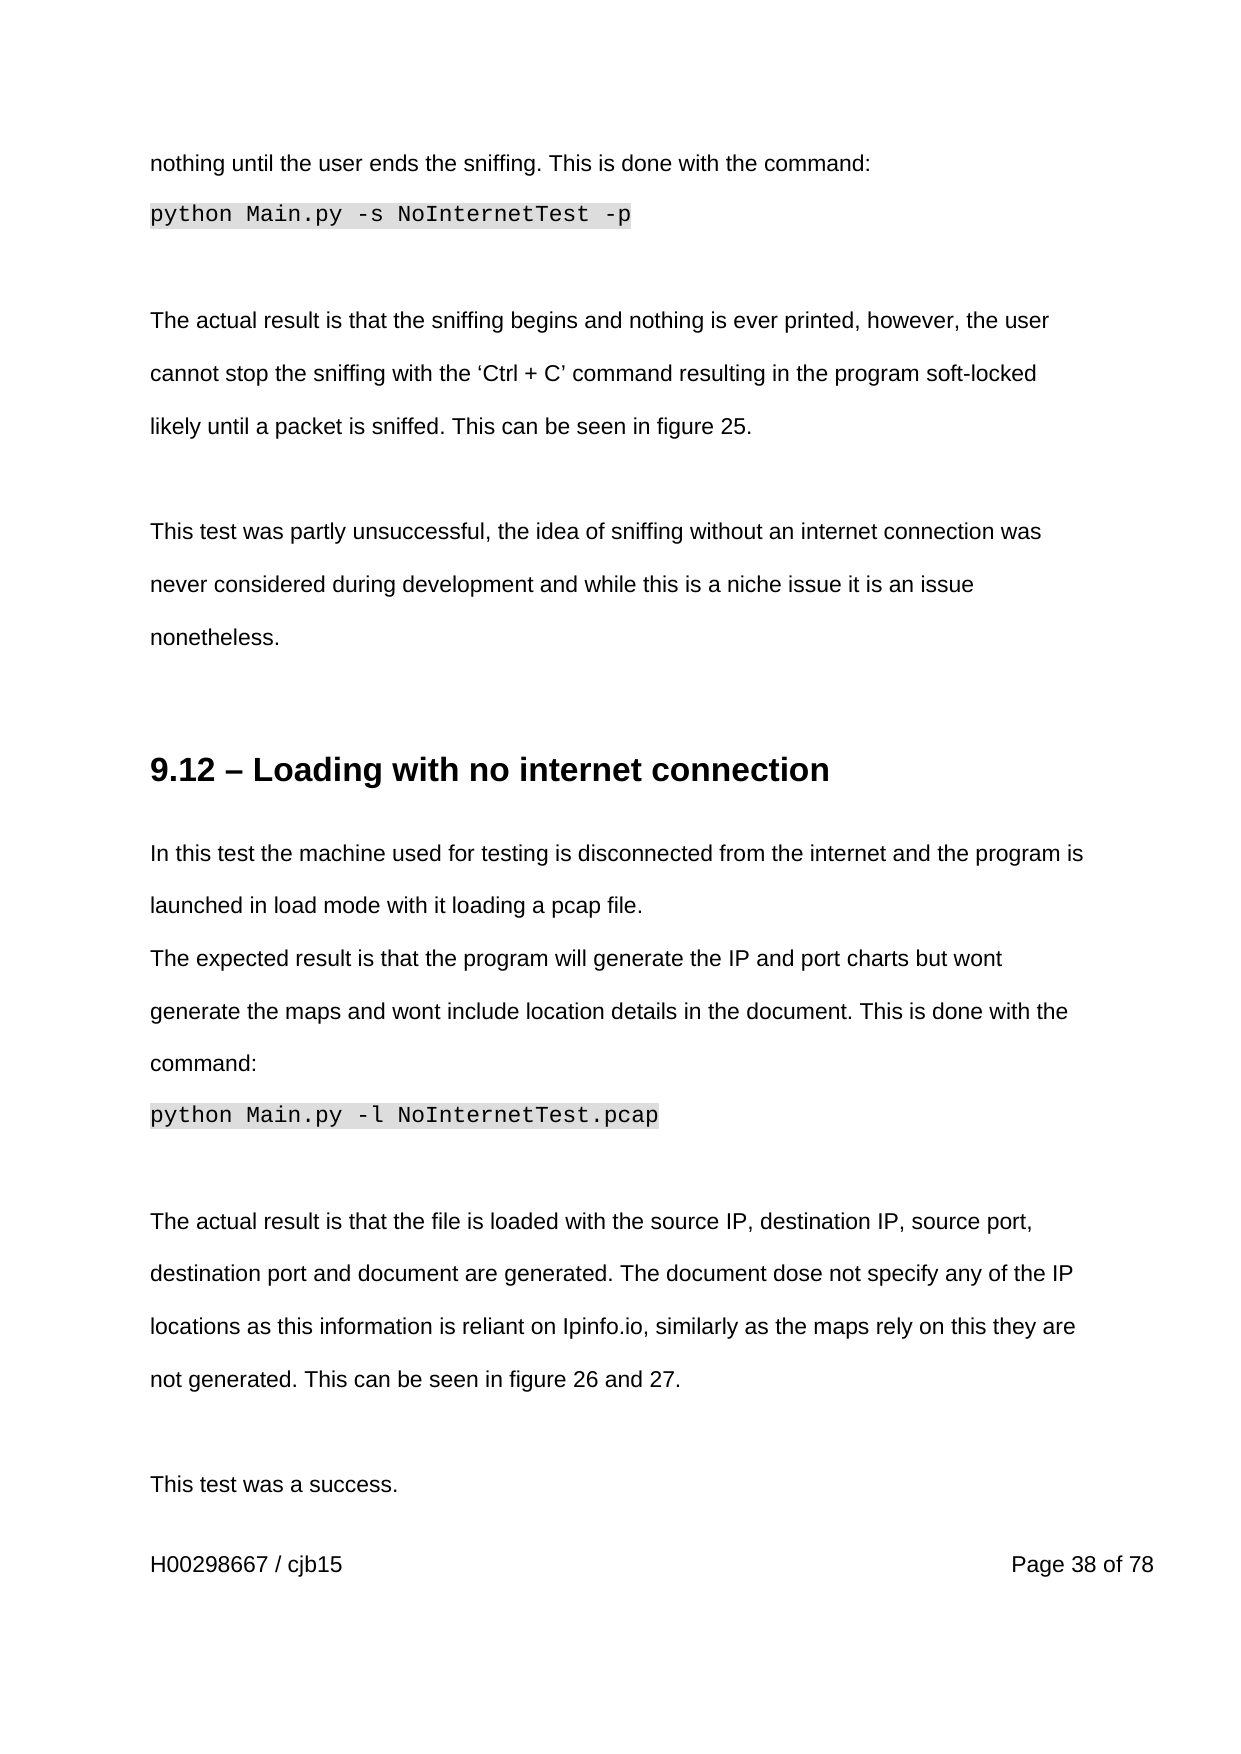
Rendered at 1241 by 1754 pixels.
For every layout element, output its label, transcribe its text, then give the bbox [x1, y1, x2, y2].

text This test was partly unsuccessful, the idea of sniffing without an internet connection was never considered during development and while this is a niche issue it is an issue nonetheless. [150, 518, 1090, 650]
text python Main.py -l NoInternetTest.pcap [150, 1103, 1090, 1129]
text This test was a success. [150, 1471, 1090, 1498]
text The actual result is that the sniffing begins and nothing is ever printed, however, the user cannot stop the sniffing with the ‘Ctrl + C’ command resulting in the program soft-locked likely until a packet is sniffed. This can be seen in figure 25. [150, 307, 1090, 439]
text The actual result is that the file is loaded with the source IP, destination IP, source port, destination port and document are generated. The document dose not specify any of the IP locations as this information is reliant on Ipinfo.io, similarly as the maps rely on this they are not generated. This can be seen in figure 26 and 27. [150, 1208, 1090, 1392]
text In this test the machine used for testing is disconnected from the internet and the program is launched in load mode with it loading a pcap file. [150, 839, 1090, 919]
text nothing until the user ends the sniffing. This is done with the command: [150, 150, 1090, 176]
subtitle 9.12 – Loading with no internet connection [150, 750, 1090, 788]
text The expected result is that the program will generate the IP and port charts but wont generate the maps and wont include location details in the document. This is done with the command: [150, 945, 1090, 1077]
text python Main.py -s NoInternetTest -p [150, 203, 1090, 229]
